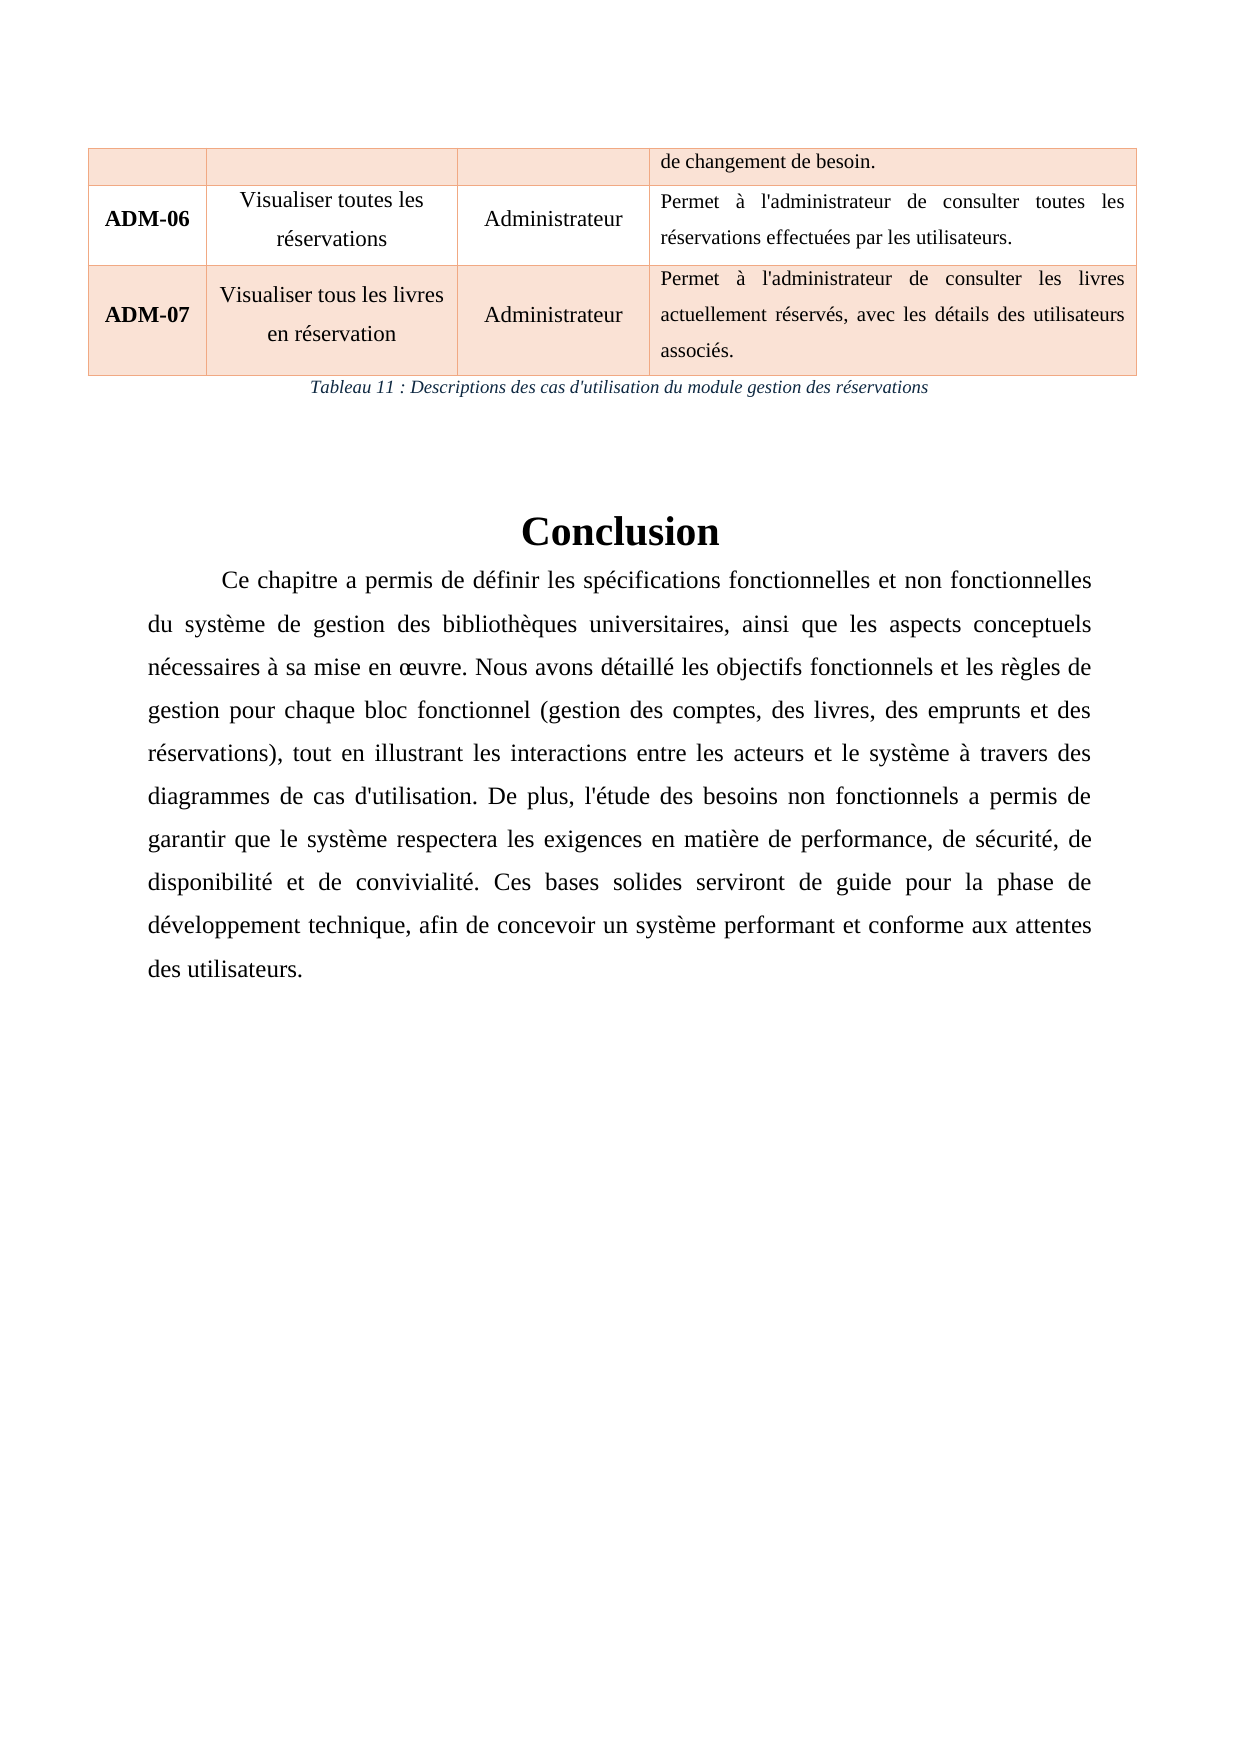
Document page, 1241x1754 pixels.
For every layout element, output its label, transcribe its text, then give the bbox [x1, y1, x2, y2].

subtitle Conclusion [148, 506, 1093, 554]
table_cell Visualiser toutes les réservations [207, 186, 457, 265]
table_cell [89, 149, 206, 185]
table_cell [207, 149, 457, 185]
table_cell Permet à l'administrateur de consulter toutes les réservations effectuées par les utilisateurs. [650, 186, 1136, 265]
table_cell de changement de besoin. [650, 149, 1136, 185]
text Tableau 11 : Descriptions des cas d'utilisation du module gestion des réservations [148, 376, 1093, 398]
table_cell [458, 149, 649, 185]
table_cell ADM-07 [89, 266, 206, 375]
table_cell Permet à l'administrateur de consulter les livres actuellement réservés, avec les détails des utilisateurs associés. [650, 266, 1136, 375]
table_cell Administrateur [458, 266, 649, 375]
table_cell Administrateur [458, 186, 649, 265]
table_cell Visualiser tous les livres en réservation [207, 266, 457, 375]
text Ce chapitre a permis de définir les spécifications fonctionnelles et non fonctionnelles du système de gestion des bibliothèques universitaires, ainsi que les aspects conceptuels nécessaires à sa mise en œuvre. Nous avons détaillé les objectifs fonctionnels et les règles de gestion pour chaque bloc fonctionnel (gestion des comptes, des livres, des emprunts et des réservations), tout en illustrant les interactions entre les acteurs et le système à travers des diagrammes de cas d'utilisation. De plus, l'étude des besoins non fonctionnels a permis de garantir que le système respectera les exigences en matière de performance, de sécurité, de disponibilité et de convivialité. Ces bases solides serviront de guide pour la phase de développement technique, afin de concevoir un système performant et conforme aux attentes des utilisateurs. [148, 566, 1093, 982]
table_cell ADM-06 [89, 186, 206, 265]
